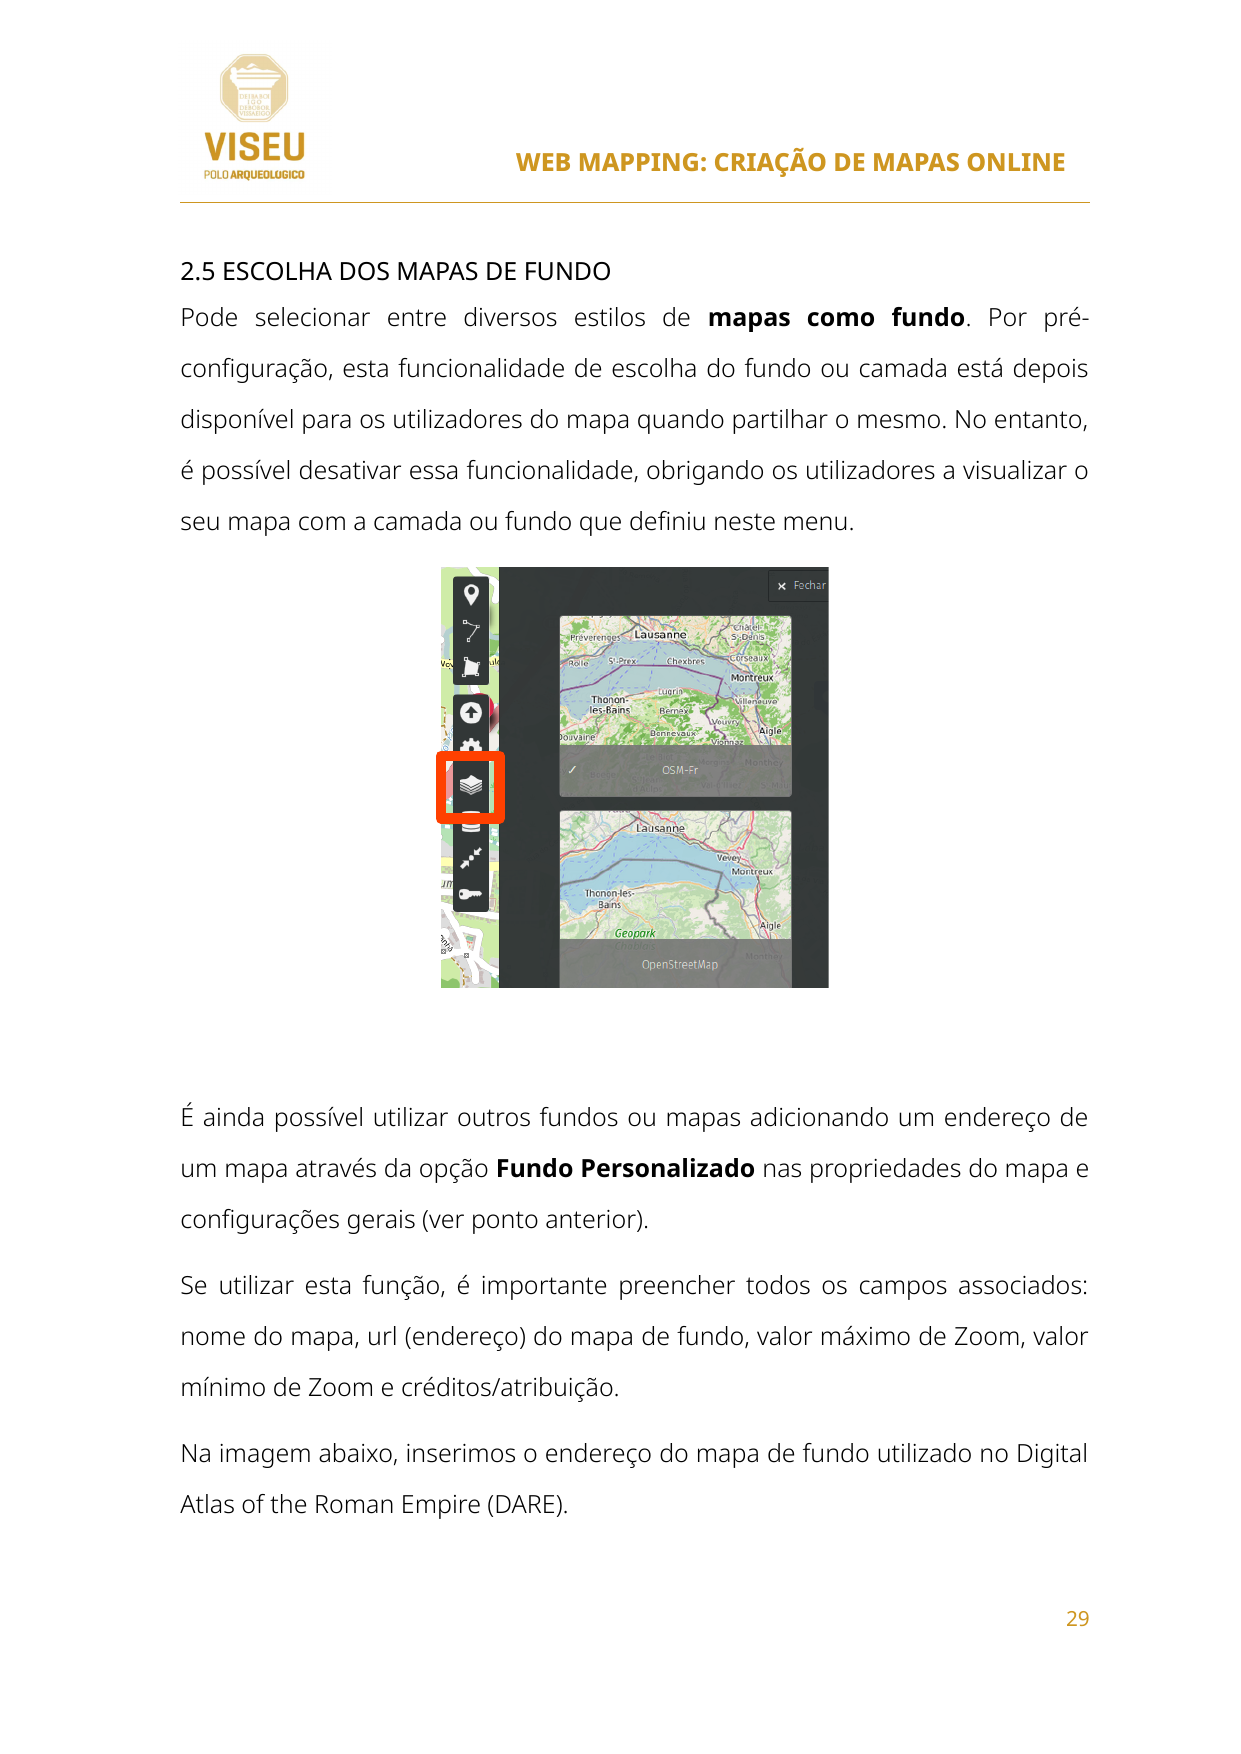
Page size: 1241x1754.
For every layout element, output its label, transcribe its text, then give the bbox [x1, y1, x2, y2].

text Se utilizar esta função, é importante preencher todos os campos associados: nome do mapa, url (endereço) do mapa de fundo, valor máximo de Zoom, valor mínimo de Zoom e créditos/atribuição. [180, 1268, 1090, 1404]
subtitle 2.5 Escolha dos mapas de fundo [180, 253, 1090, 287]
picture [446, 761, 494, 813]
text Pode selecionar entre diversos estilos de mapas como fundo. Por pré-configuração, esta funcionalidade de escolha do fundo ou camada está depois disponível para os utilizadores do mapa quando partilhar o mesmo. No entanto, é possível desativar essa funcionalidade, obrigando os utilizadores a visualizar o seu mapa com a camada ou fundo que definiu neste menu. [180, 300, 1090, 538]
picture [441, 567, 829, 988]
text É ainda possível utilizar outros fundos ou mapas adicionando um endereço de um mapa através da opção Fundo Personalizado nas propriedades do mapa e configurações gerais (ver ponto anterior). [180, 1100, 1090, 1236]
text Na imagem abaixo, inserimos o endereço do mapa de fundo utilizado no Digital Atlas of the Roman Empire (DARE). [180, 1435, 1090, 1521]
